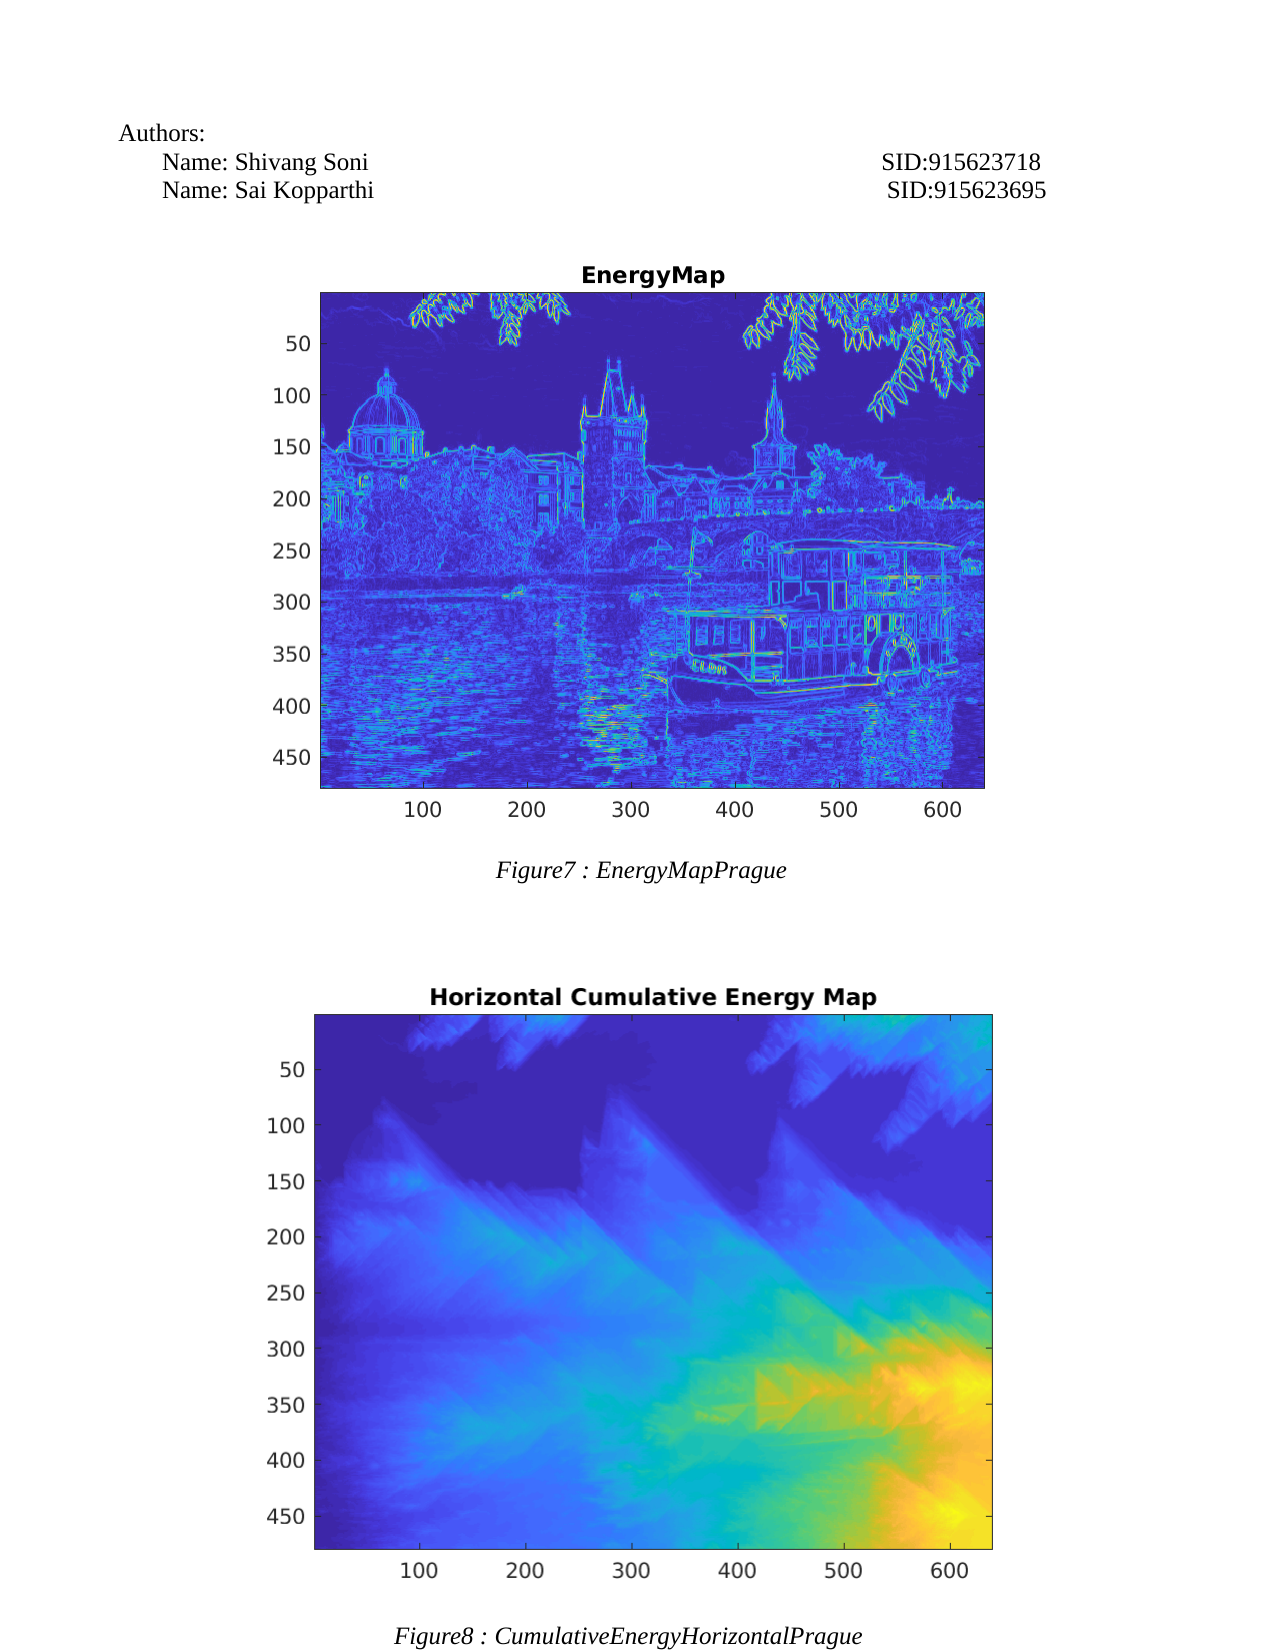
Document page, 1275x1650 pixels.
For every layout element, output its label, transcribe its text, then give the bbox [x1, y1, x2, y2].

picture [208, 246, 1067, 856]
picture [200, 965, 1075, 1622]
text Figure7 : EnergyMapPrague [208, 856, 1067, 884]
text Figure8 : CumulativeEnergyHorizontalPrague [200, 1622, 1075, 1650]
